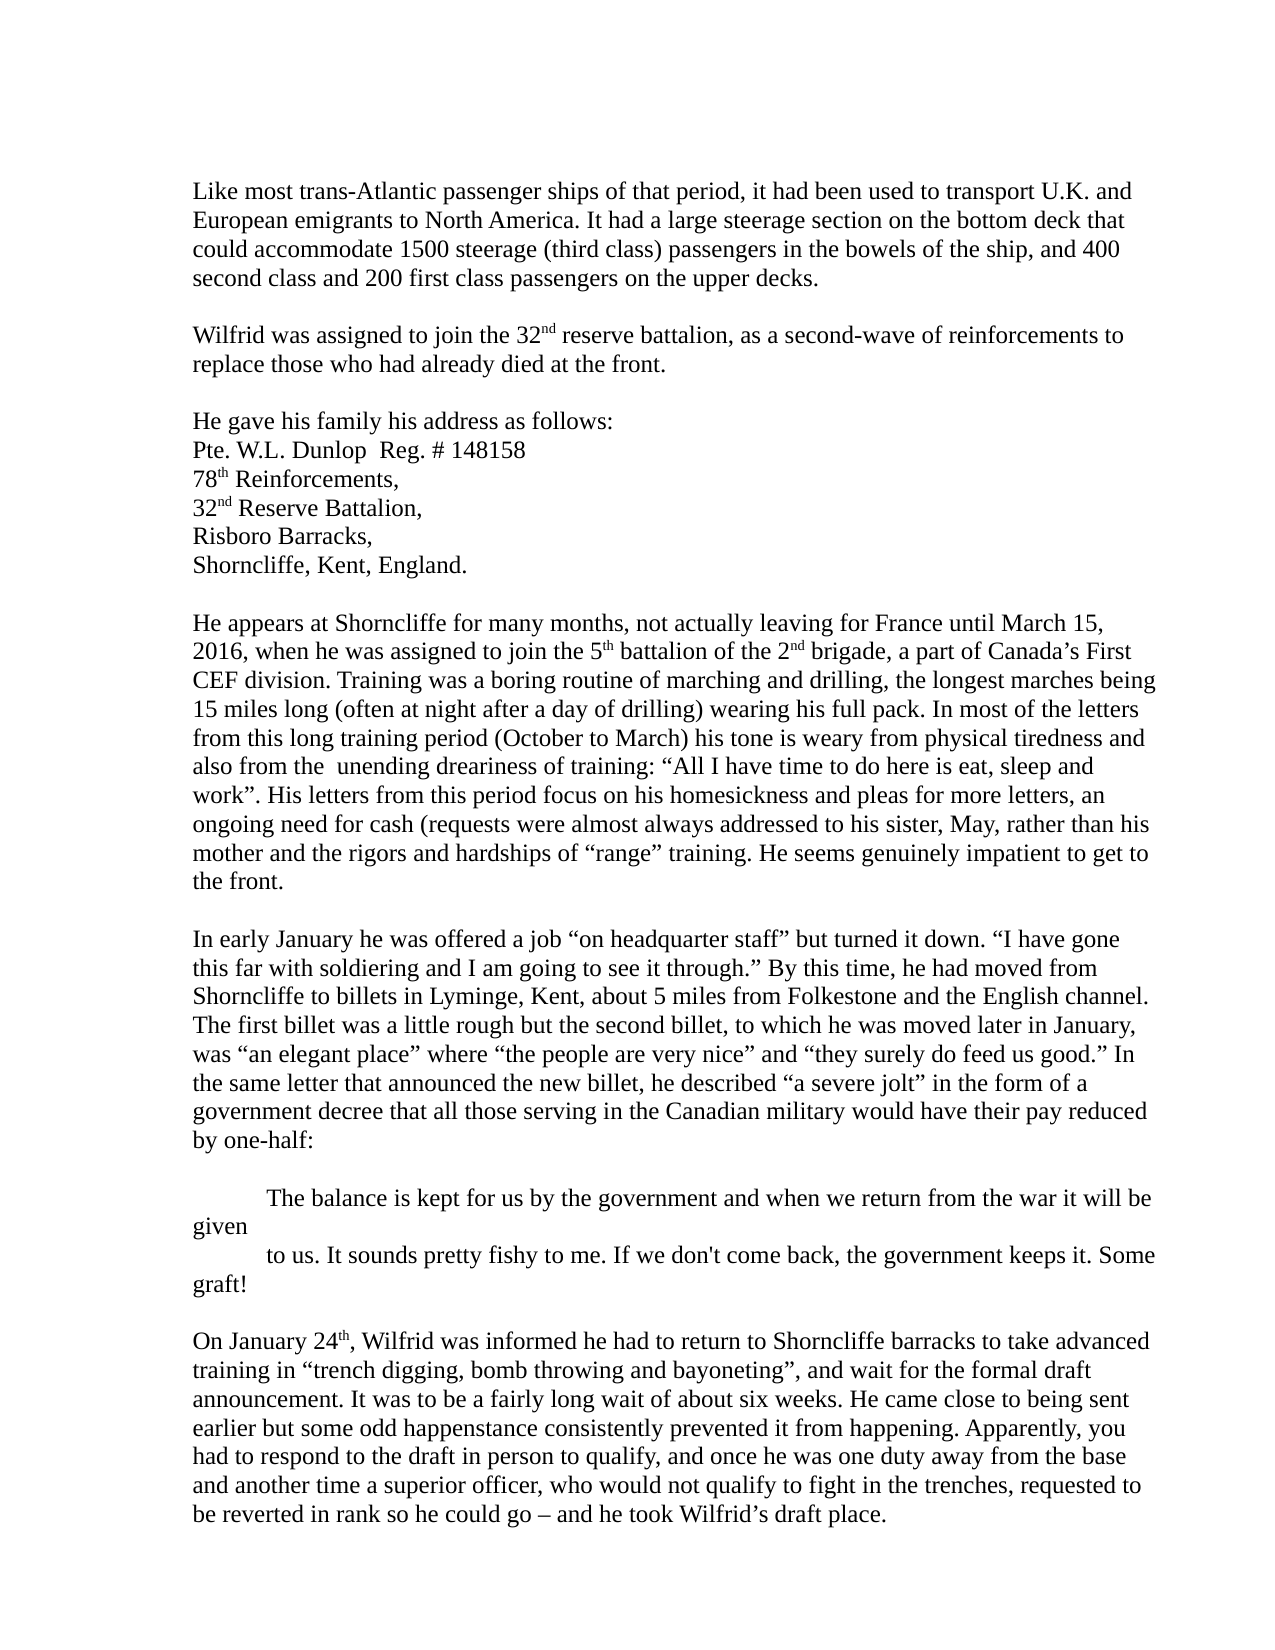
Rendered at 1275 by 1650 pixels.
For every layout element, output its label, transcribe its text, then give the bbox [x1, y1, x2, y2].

text Risboro Barracks, [192, 521, 1158, 550]
text On January 24th, Wilfrid was informed he had to return to Shorncliffe barracks to take advanced training in “trench digging, bomb throwing and bayoneting”, and wait for the formal draft announcement. It was to be a fairly long wait of about six weeks. He came close to being sent earlier but some odd happenstance consistently prevented it from happening. Apparently, you had to respond to the draft in person to qualify, and once he was one duty away from the base and another time a superior officer, who would not qualify to fight in the trenches, requested to be reverted in rank so he could go – and he took Wilfrid’s draft place. [192, 1326, 1158, 1528]
text to us. It sounds pretty fishy to me. If we don't come back, the government keeps it. Some graft! [192, 1240, 1158, 1298]
text He appears at Shorncliffe for many months, not actually leaving for France until March 15, 2016, when he was assigned to join the 5th battalion of the 2nd brigade, a part of Canada’s First CEF division. Training was a boring routine of marching and drilling, the longest marches being 15 miles long (often at night after a day of drilling) wearing his full pack. In most of the letters from this long training period (October to March) his tone is weary from physical tiredness and also from the unending dreariness of training: “All I have time to do here is eat, sleep and work”. His letters from this period focus on his homesickness and pleas for more letters, an ongoing need for cash (requests were almost always addressed to his sister, May, rather than his mother and the rigors and hardships of “range” training. He seems genuinely impatient to get to the front. [192, 608, 1158, 895]
text In early January he was offered a job “on headquarter staff” but turned it down. “I have gone this far with soldiering and I am going to see it through.” By this time, he had moved from Shorncliffe to billets in Lyminge, Kent, about 5 miles from Folkestone and the English channel. The first billet was a little rough but the second billet, to which he was moved later in January, was “an elegant place” where “the people are very nice” and “they surely do feed us good.” In the same letter that announced the new billet, he described “a severe jolt” in the form of a government decree that all those serving in the Canadian military would have their pay reduced by one-half: [192, 924, 1158, 1154]
text Pte. W.L. Dunlop Reg. # 148158 [192, 435, 1158, 464]
text The balance is kept for us by the government and when we return from the war it will be given [192, 1183, 1158, 1240]
text Wilfrid was assigned to join the 32nd reserve battalion, as a second-wave of reinforcements to replace those who had already died at the front. [192, 320, 1158, 378]
text Like most trans-Atlantic passenger ships of that period, it had been used to transport U.K. and European emigrants to North America. It had a large steerage section on the bottom deck that could accommodate 1500 steerage (third class) passengers in the bowels of the ship, and 400 second class and 200 first class passengers on the upper decks. [192, 176, 1158, 291]
text 78th Reinforcements, [192, 464, 1158, 493]
text He gave his family his address as follows: [192, 406, 1158, 435]
text Shorncliffe, Kent, England. [192, 550, 1158, 579]
text 32nd Reserve Battalion, [192, 493, 1158, 521]
